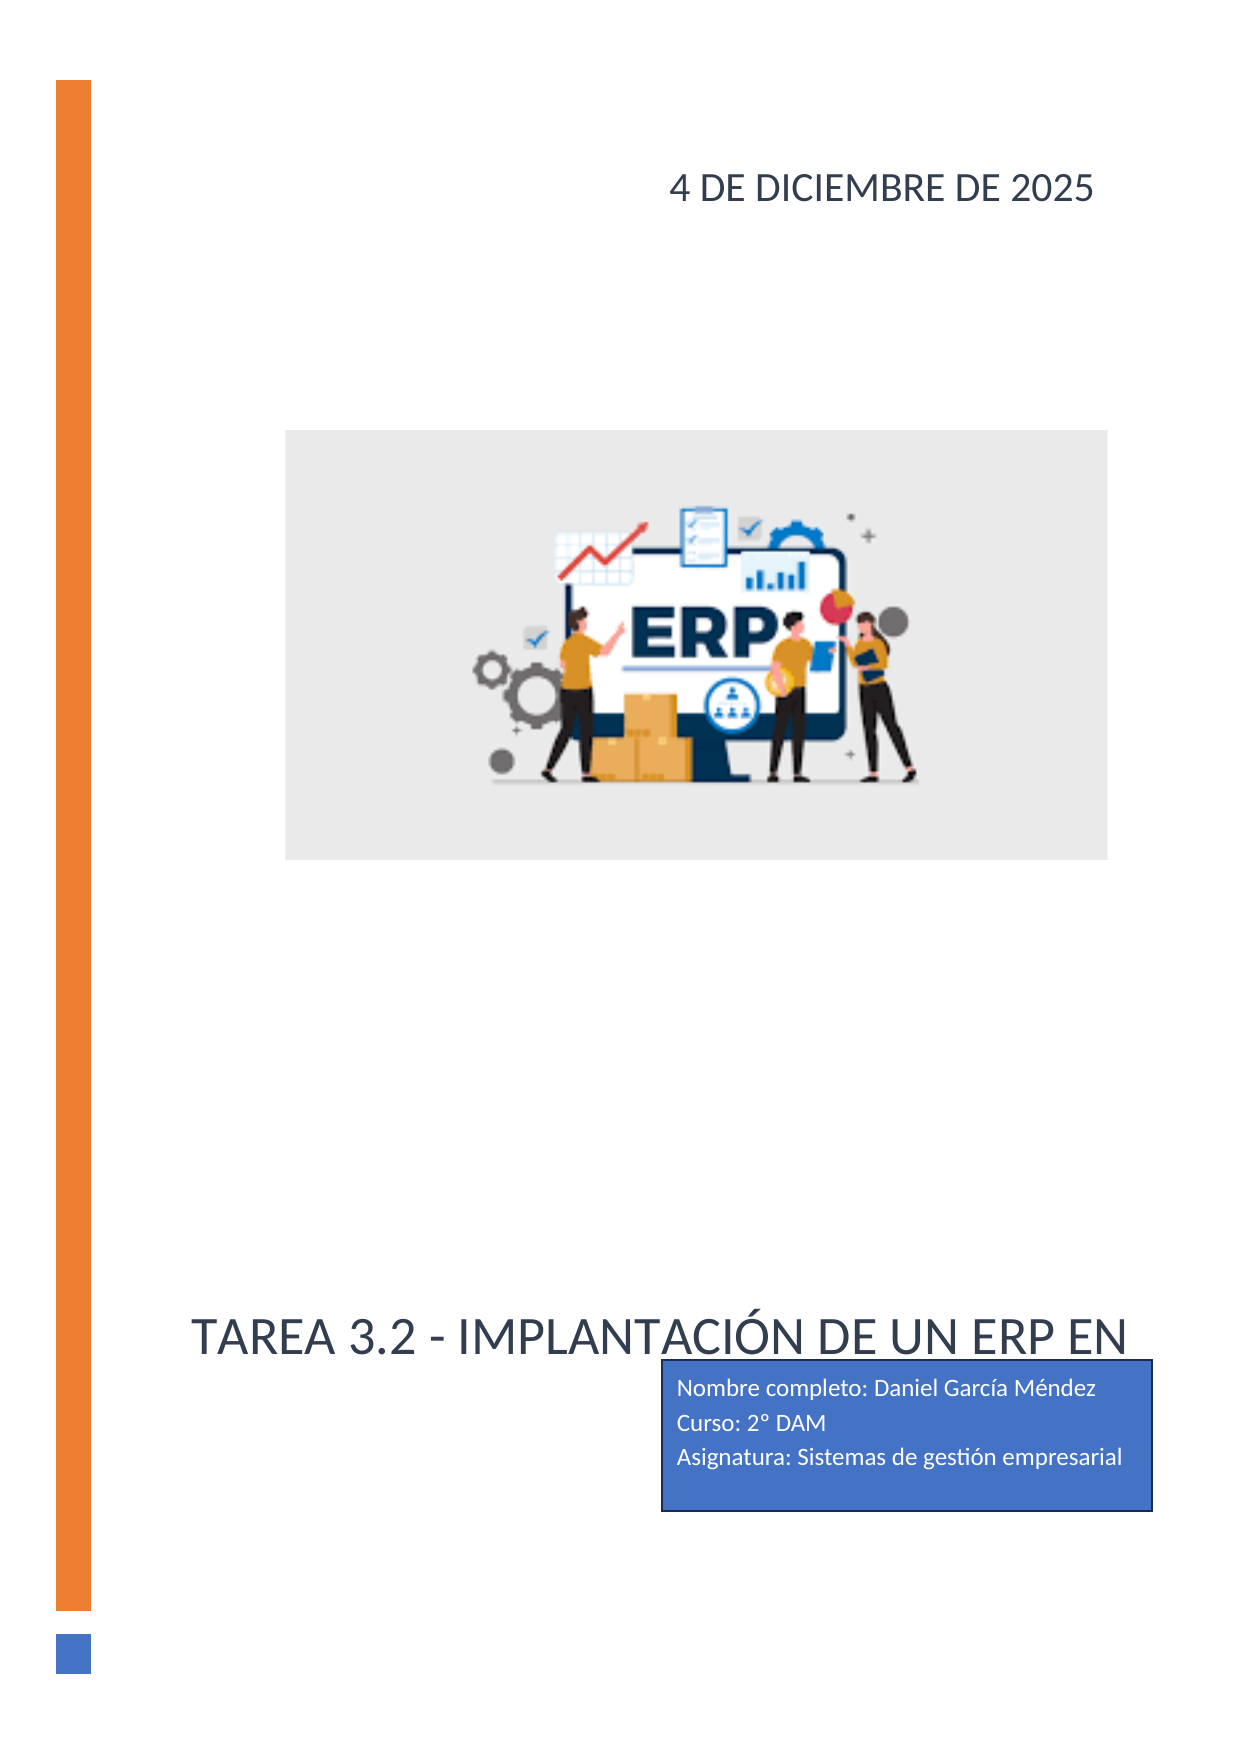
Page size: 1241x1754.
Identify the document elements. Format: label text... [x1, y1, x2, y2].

text 4 de DICIEMBRE de 2025 [186, 161, 1095, 211]
text TAREA 3.2 - Implantación de un ERP en una empresa [186, 1302, 1130, 1434]
